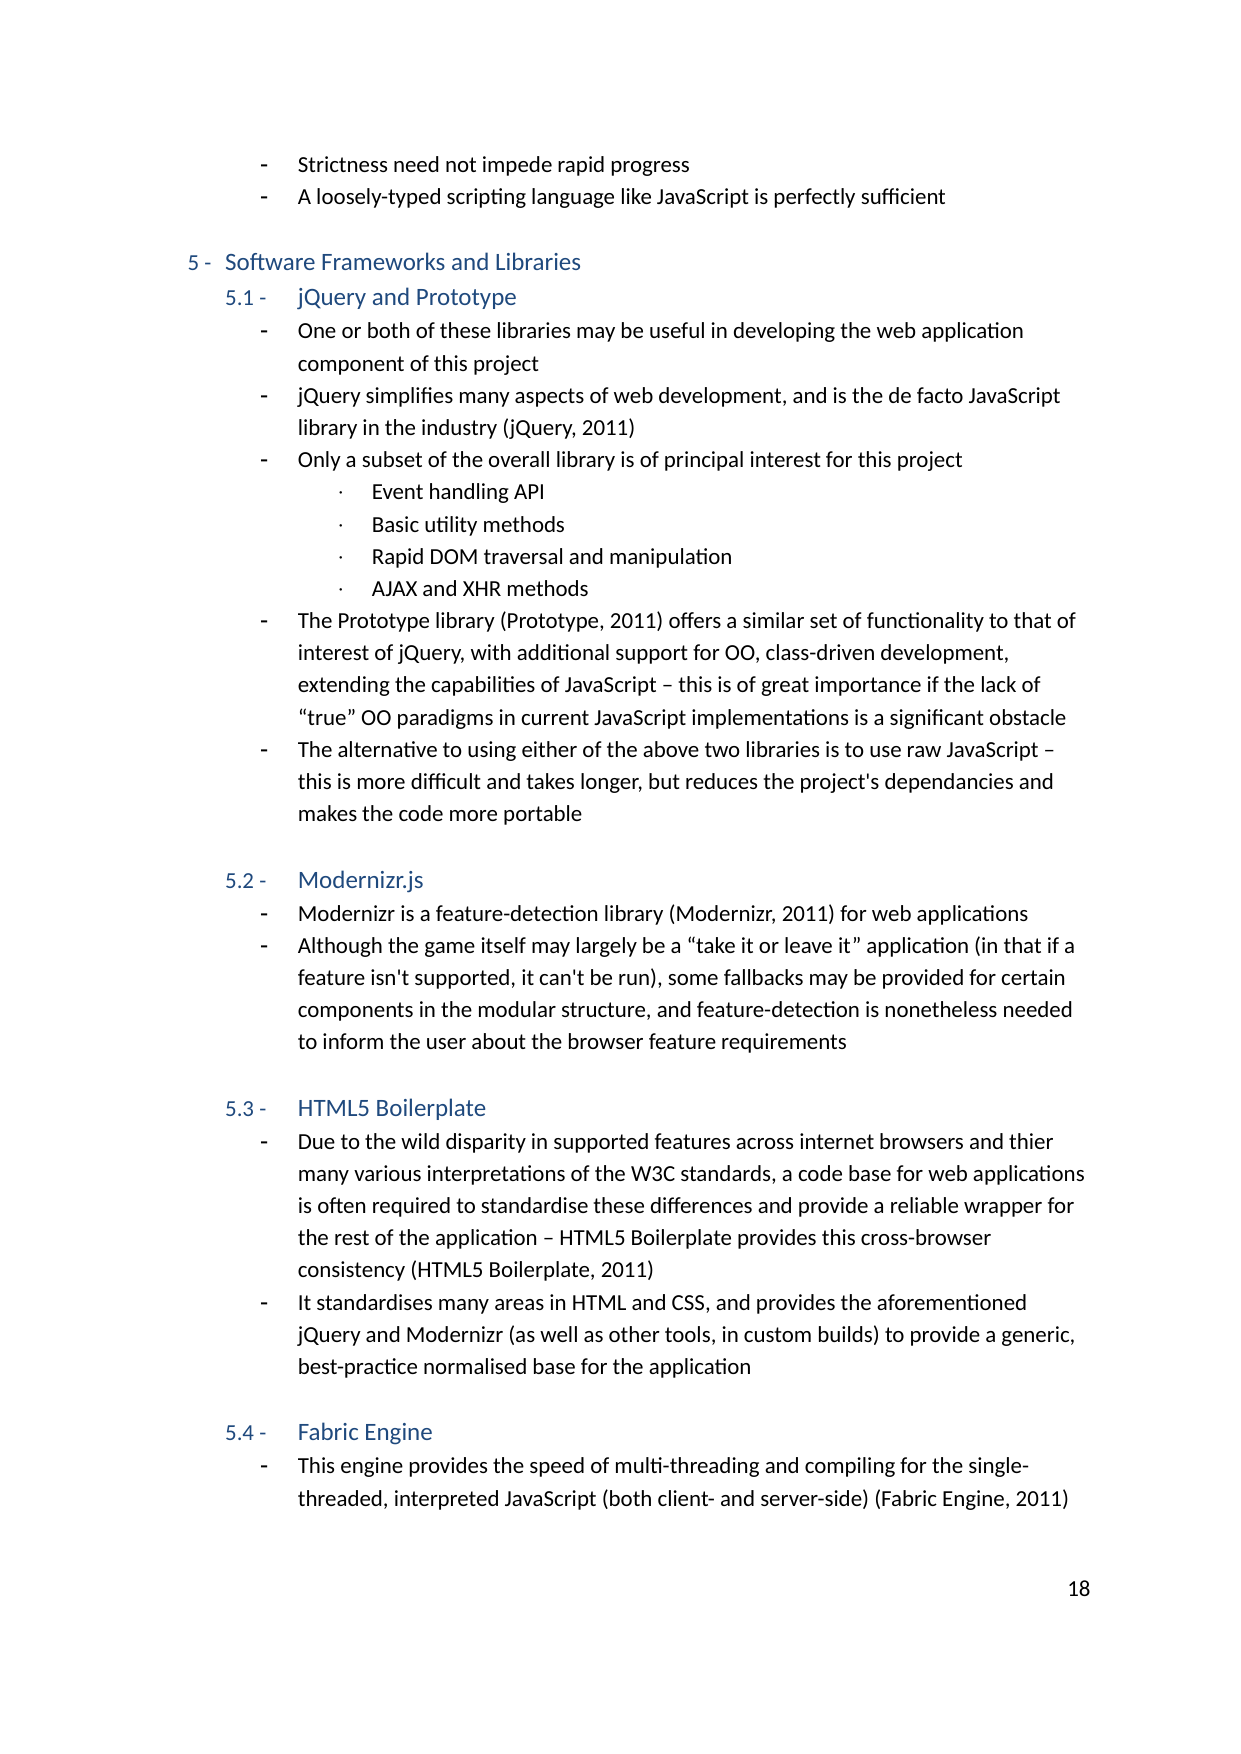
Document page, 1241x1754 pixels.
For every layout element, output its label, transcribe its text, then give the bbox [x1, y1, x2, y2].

list The Prototype library (Prototype, 2011) offers a similar set of functionality to that of interest of jQuery, with additional support for OO, class-driven development, extending the capabilities of JavaScript – this is of great importance if the lack of “true” OO paradigms in current JavaScript implementations is a significant obstacle [260, 606, 1090, 731]
list This engine provides the speed of multi-threading and compiling for the single-threaded, interpreted JavaScript (both client- and server-side) (Fabric Engine, 2011) [260, 1452, 1090, 1512]
list Only a subset of the overall library is of principal interest for this project [260, 445, 1090, 473]
list Although the game itself may largely be a “take it or leave it” application (in that if a feature isn't supported, it can't be run), some fallbacks may be provided for certain components in the modular structure, and feature-detection is nonetheless needed to inform the user about the browser feature requirements [260, 931, 1090, 1056]
list A loosely-typed scripting language like JavaScript is perfectly sufficient [260, 182, 1090, 210]
list Strictness need not impede rapid progress [260, 150, 1090, 178]
list HTML5 Boilerplate [225, 1092, 1090, 1122]
list Basic utility methods [334, 510, 1090, 538]
list Event handling API [334, 477, 1090, 506]
list AJAX and XHR methods [334, 574, 1090, 602]
list Fabric Engine [225, 1417, 1090, 1447]
list Rapid DOM traversal and manipulation [334, 542, 1090, 570]
list One or both of these libraries may be useful in developing the web application component of this project [260, 317, 1090, 377]
list jQuery simplifies many aspects of web development, and is the de facto JavaScript library in the industry (jQuery, 2011) [260, 381, 1090, 441]
list Due to the wild disparity in supported features across internet browsers and thier many various interpretations of the W3C standards, a code base for web applications is often required to standardise these differences and provide a reliable wrapper for the rest of the application – HTML5 Boilerplate provides this cross-browser consistency (HTML5 Boilerplate, 2011) [260, 1127, 1090, 1284]
list Software Frameworks and Libraries [187, 247, 1090, 277]
list jQuery and Prototype [225, 282, 1090, 312]
list Modernizr is a feature-detection library (Modernizr, 2011) for web applications [260, 899, 1090, 927]
list It standardises many areas in HTML and CSS, and provides the aforementioned jQuery and Modernizr (as well as other tools, in custom builds) to provide a generic, best-practice normalised base for the application [260, 1288, 1090, 1380]
list The alternative to using either of the above two libraries is to use raw JavaScript – this is more difficult and takes longer, but reduces the project's dependancies and makes the code more portable [260, 735, 1090, 827]
list Modernizr.js [225, 864, 1090, 894]
